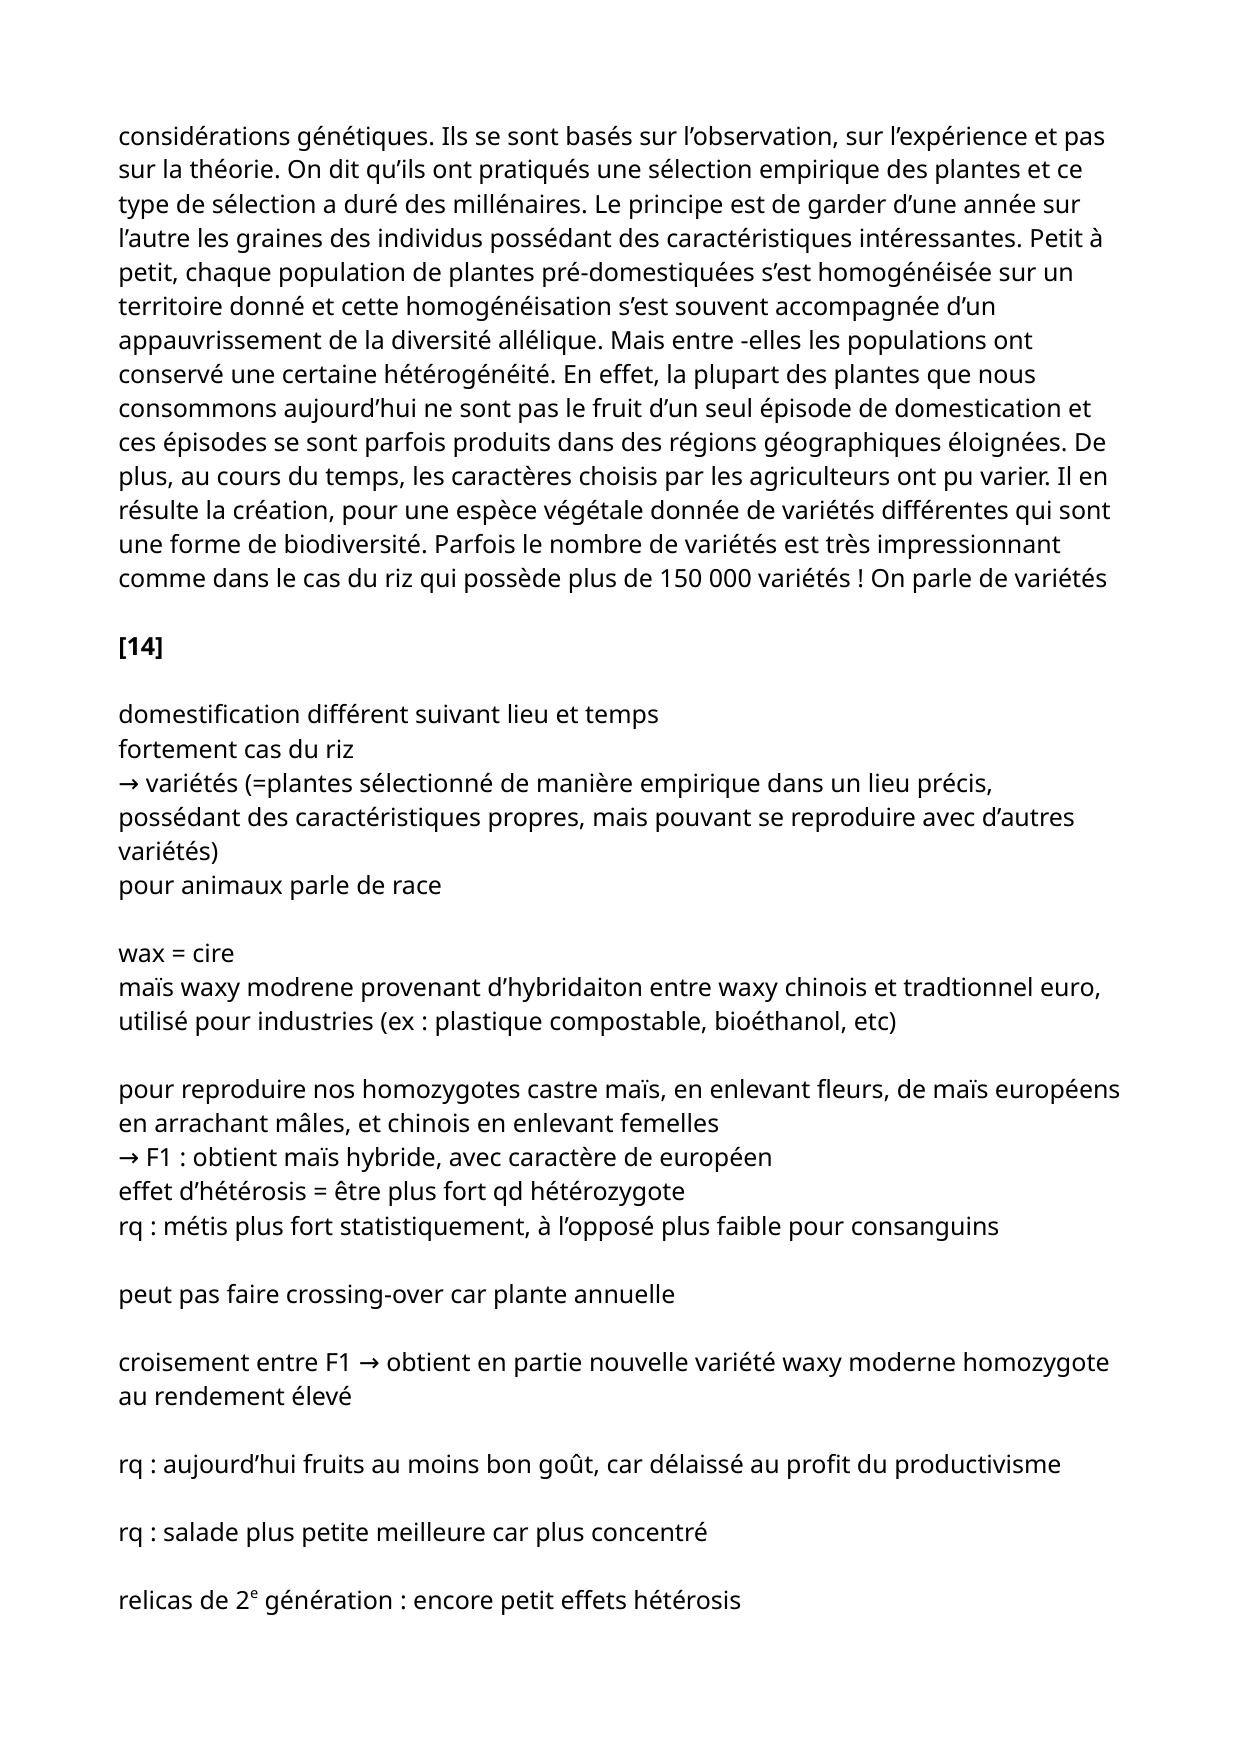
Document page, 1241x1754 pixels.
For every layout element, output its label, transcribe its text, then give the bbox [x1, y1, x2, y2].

text rq : métis plus fort statistiquement, à l’opposé plus faible pour consanguins [118, 1208, 1122, 1242]
text rq : salade plus petite meilleure car plus concentré [118, 1515, 1122, 1549]
text rq : aujourd’hui fruits au moins bon goût, car délaissé au profit du productivisme [118, 1447, 1122, 1481]
text relicas de 2e génération : encore petit effets hétérosis [118, 1583, 1122, 1617]
text maïs waxy modrene provenant d’hybridaiton entre waxy chinois et tradtionnel euro, utilisé pour industries (ex : plastique compostable, bioéthanol, etc) [118, 970, 1122, 1038]
text considérations génétiques. Ils se sont basés sur l’observation, sur l’expérience et pas sur la théorie. On dit qu’ils ont pratiqués une sélection empirique des plantes et ce type de sélection a duré des millénaires. Le principe est de garder d’une année sur l’autre les graines des individus possédant des caractéristiques intéressantes. Petit à petit, chaque population de plantes pré-domestiquées s’est homogénéisée sur un territoire donné et cette homogénéisation s’est souvent accompagnée d’un appauvrissement de la diversité allélique. Mais entre -elles les populations ont conservé une certaine hétérogénéité. En effet, la plupart des plantes que nous consommons aujourd’hui ne sont pas le fruit d’un seul épisode de domestication et ces épisodes se sont parfois produits dans des régions géographiques éloignées. De plus, au cours du temps, les caractères choisis par les agriculteurs ont pu varier. Il en résulte la création, pour une espèce végétale donnée de variétés différentes qui sont une forme de biodiversité. Parfois le nombre de variétés est très impressionnant comme dans le cas du riz qui possède plus de 150 000 variétés ! On parle de variétés [118, 118, 1122, 595]
text pour reproduire nos homozygotes castre maïs, en enlevant fleurs, de maïs européens en arrachant mâles, et chinois en enlevant femelles [118, 1072, 1122, 1140]
text wax = cire [118, 936, 1122, 970]
text croisement entre F1 → obtient en partie nouvelle variété waxy moderne homozygote au rendement élevé [118, 1344, 1122, 1412]
text domestification différent suivant lieu et temps [118, 697, 1122, 731]
text [14] [118, 629, 1122, 663]
text pour animaux parle de race [118, 867, 1122, 902]
text fortement cas du riz [118, 731, 1122, 765]
text → variétés (=plantes sélectionné de manière empirique dans un lieu précis, possédant des caractéristiques propres, mais pouvant se reproduire avec d’autres variétés) [118, 765, 1122, 867]
text peut pas faire crossing-over car plante annuelle [118, 1276, 1122, 1310]
text effet d’hétérosis = être plus fort qd hétérozygote [118, 1174, 1122, 1208]
text → F1 : obtient maïs hybride, avec caractère de européen [118, 1140, 1122, 1174]
